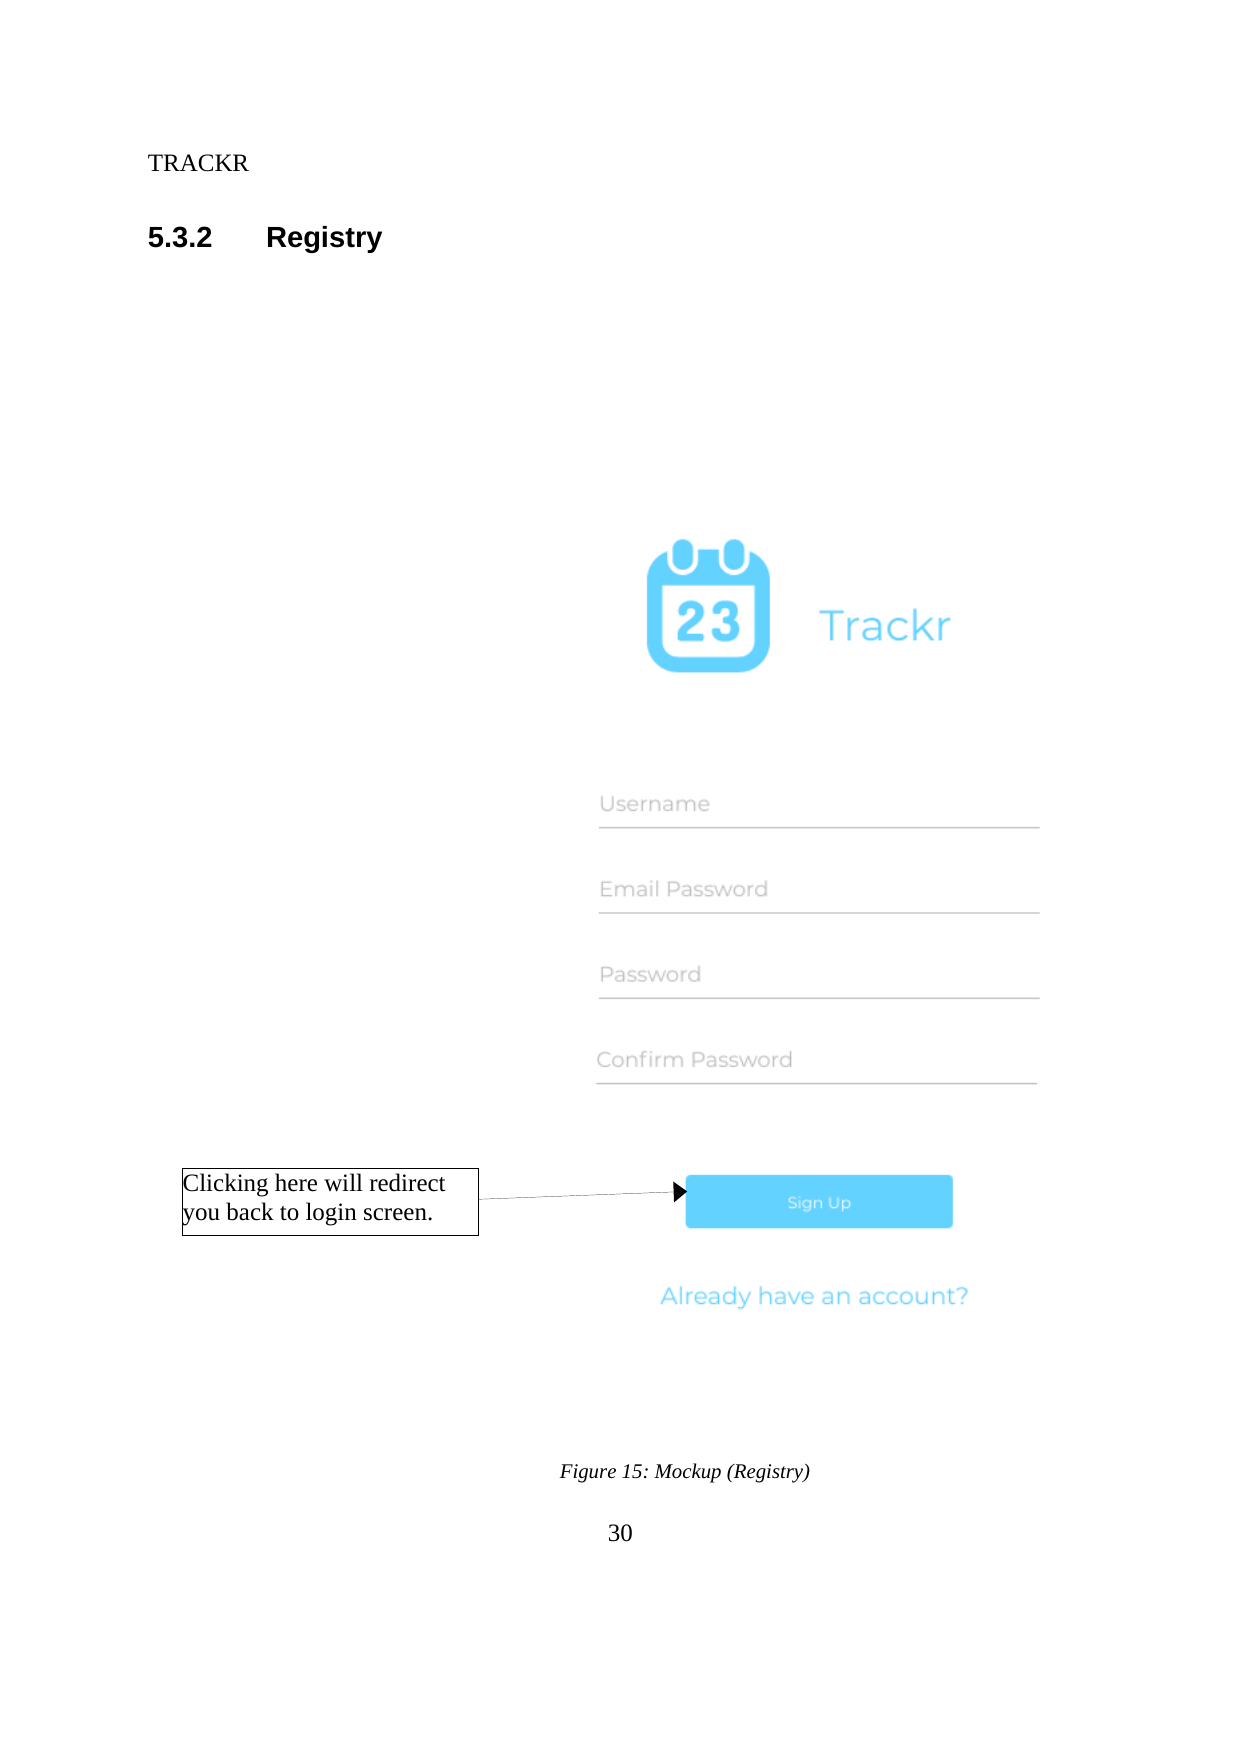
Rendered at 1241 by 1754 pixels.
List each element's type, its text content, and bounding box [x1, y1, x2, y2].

subtitle Registry [148, 220, 1093, 254]
text Figure 15: Mockup (Registry) [559, 1459, 1079, 1483]
picture [559, 334, 1080, 1459]
subtitle [559, 322, 1079, 334]
